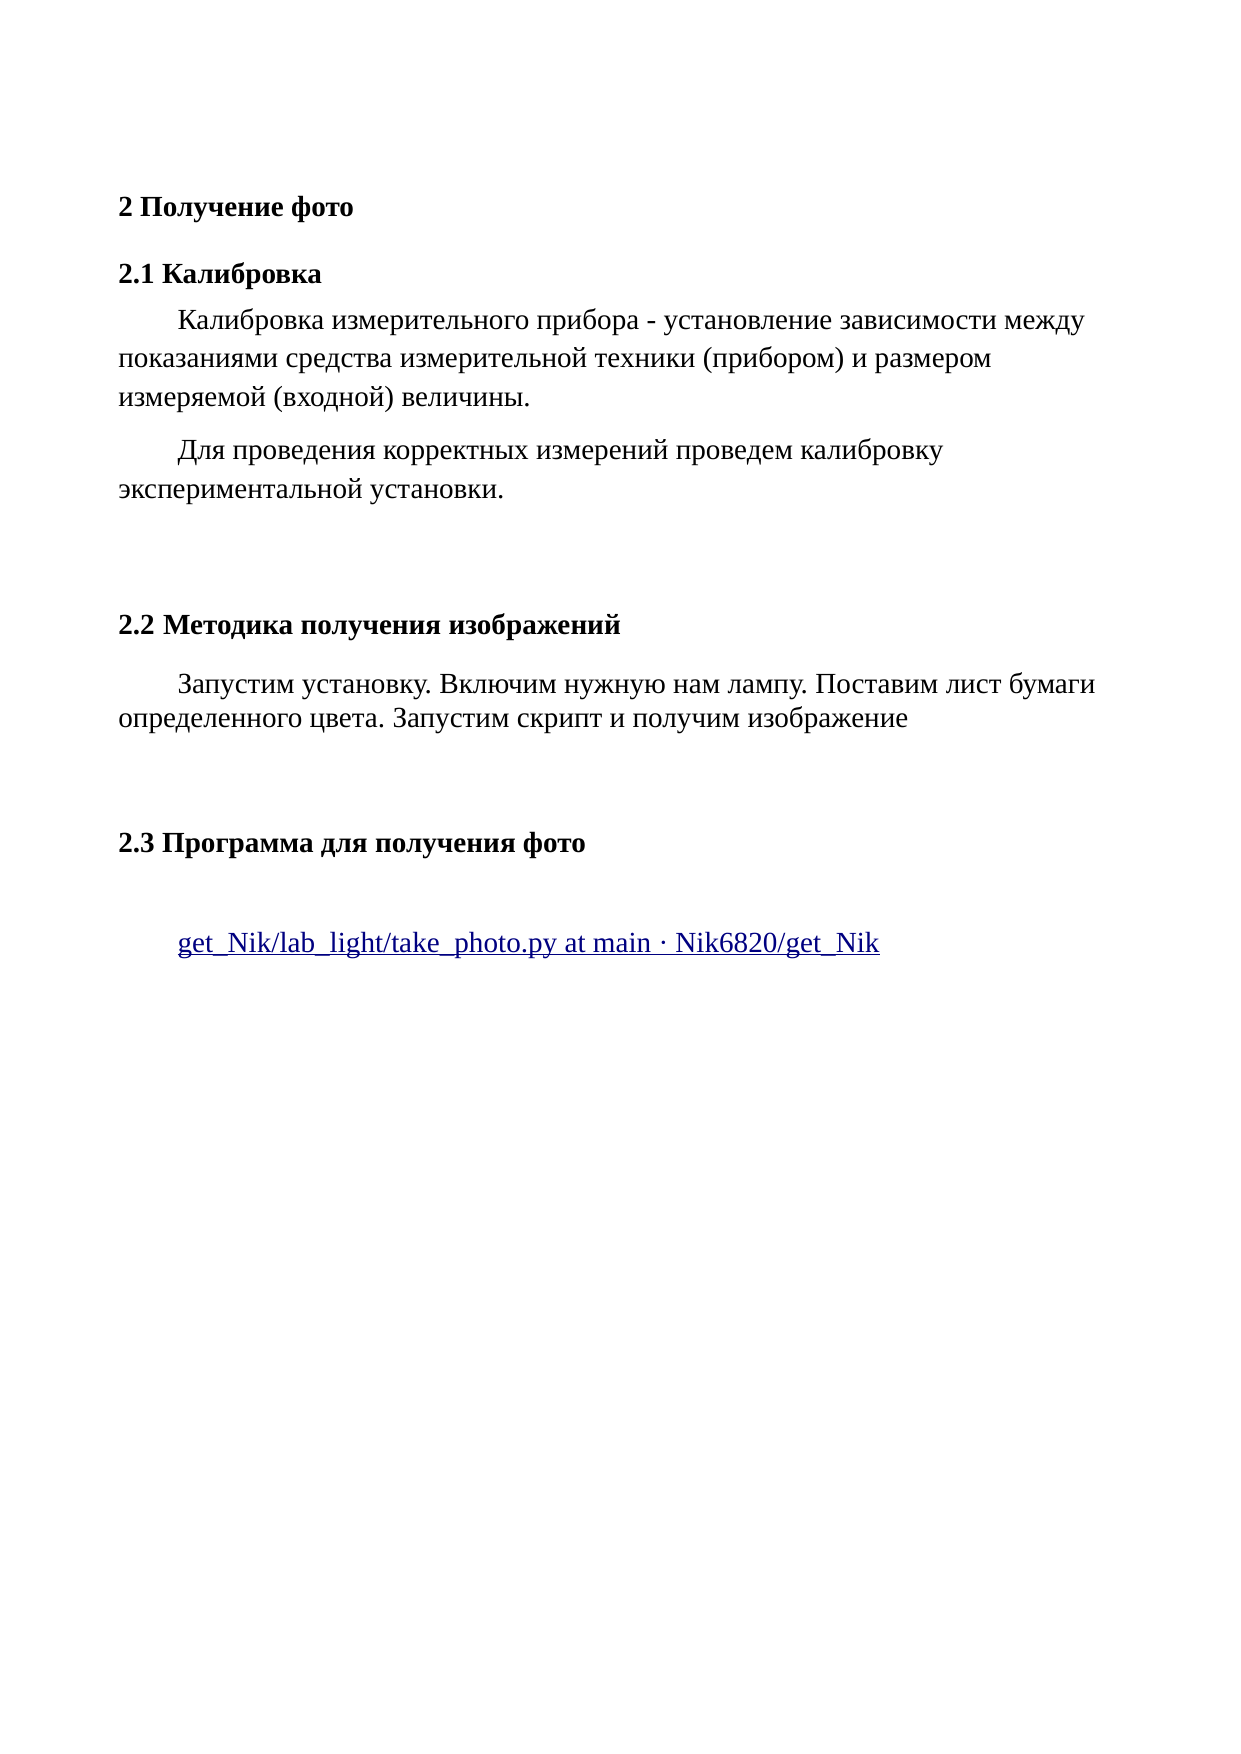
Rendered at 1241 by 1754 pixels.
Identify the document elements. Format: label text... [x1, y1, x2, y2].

text Запустим установку. Включим нужную нам лампу. Поставим лист бумаги определенного цвета. Запустим скрипт и получим изображение [118, 667, 1122, 734]
subtitle 2 Получение фото [118, 189, 1122, 223]
text Для проведения корректных измерений проведем калибровку экспериментальной установки. [118, 432, 1122, 504]
subtitle 2.1 Калибровка [118, 256, 1122, 289]
subtitle 2.2 Методика получения изображений [118, 603, 1122, 642]
text get_Nik/lab_light/take_photo.py at main · Nik6820/get_Nik [118, 925, 1122, 958]
subtitle 2.3 Программа для получения фото [118, 826, 1122, 859]
text Калибровка измерительного прибора - установление зависимости между показаниями средства измерительной техники (прибором) и размером измеряемой (входной) величины. [118, 302, 1122, 413]
